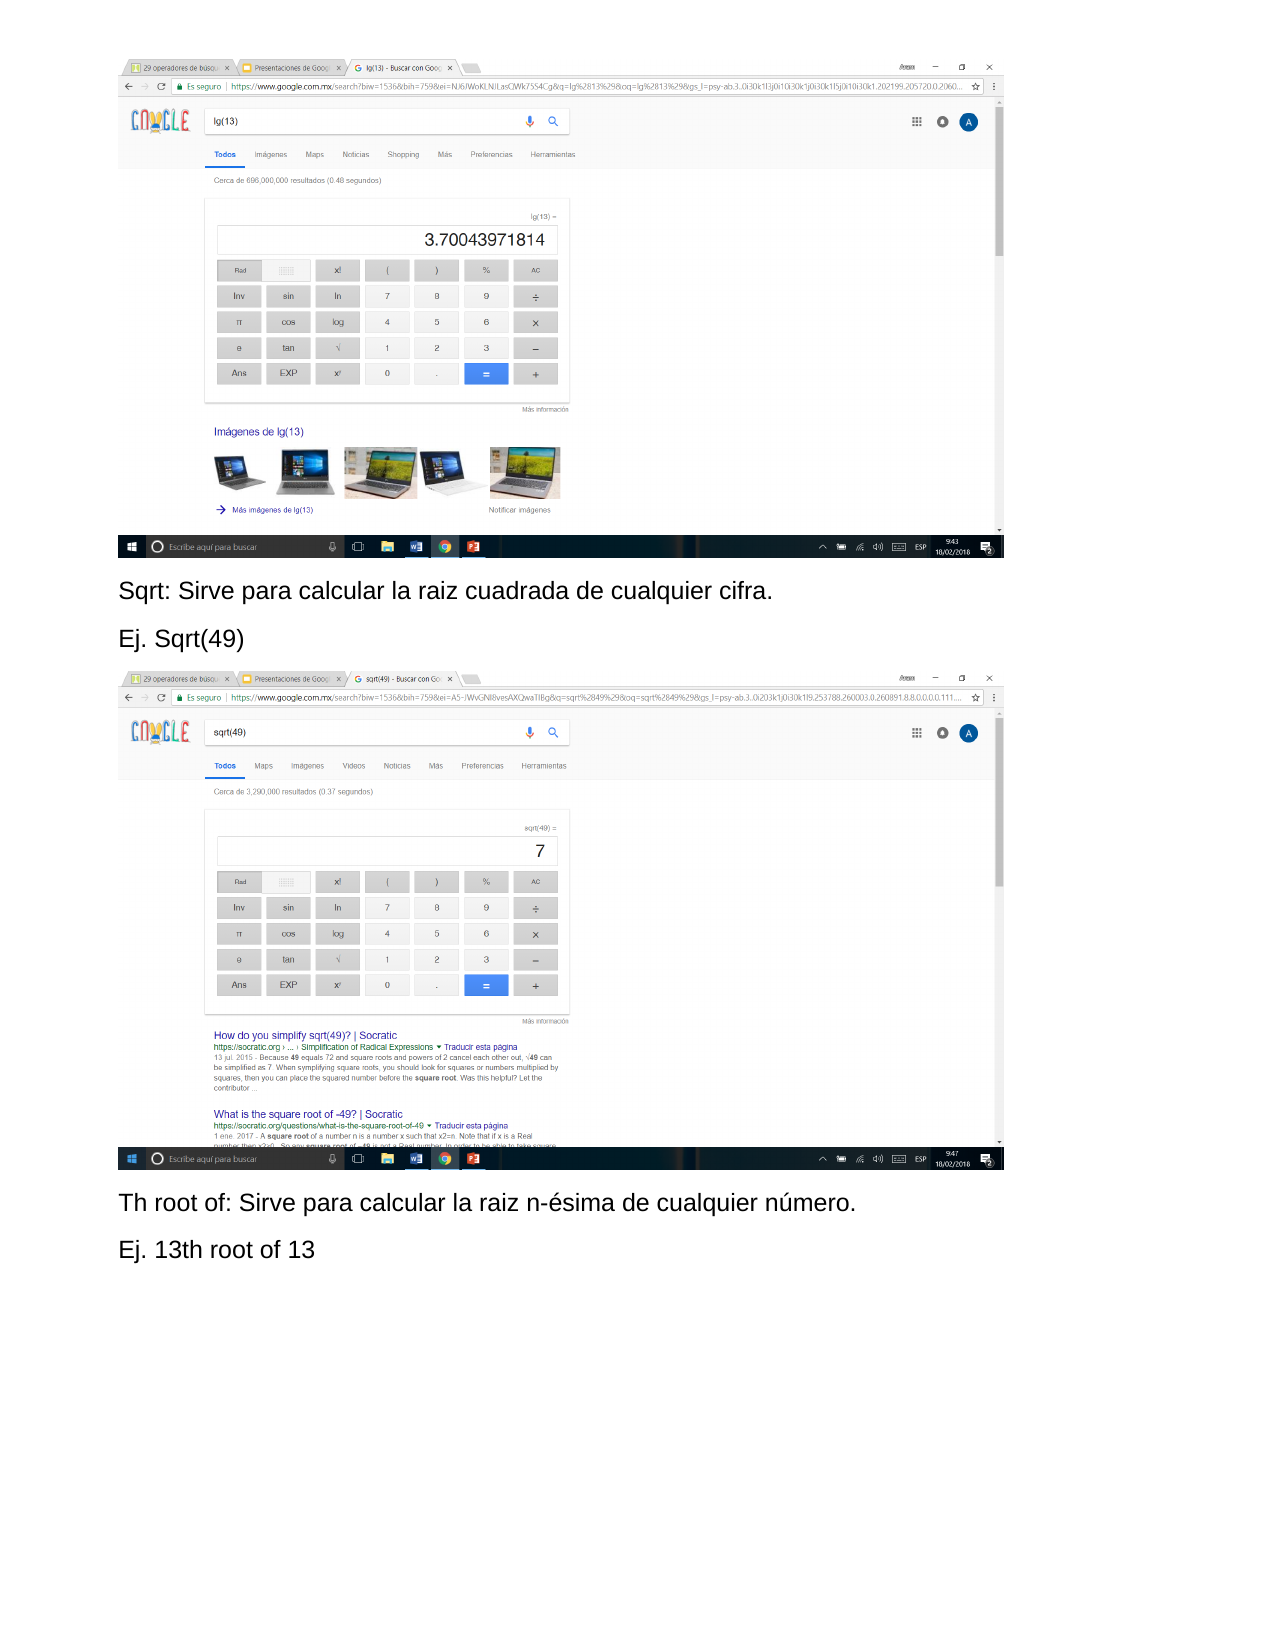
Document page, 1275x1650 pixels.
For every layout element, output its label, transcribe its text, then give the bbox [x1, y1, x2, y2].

text Sqrt: Sirve para calcular la raiz cuadrada de cualquier cifra. [118, 576, 1205, 605]
text Ej. Sqrt(49) [118, 623, 1205, 652]
text Th root of: Sirve para calcular la raiz n-ésima de cualquier número. [118, 1188, 1205, 1217]
text Ej. 13th root of 13 [118, 1235, 1205, 1264]
